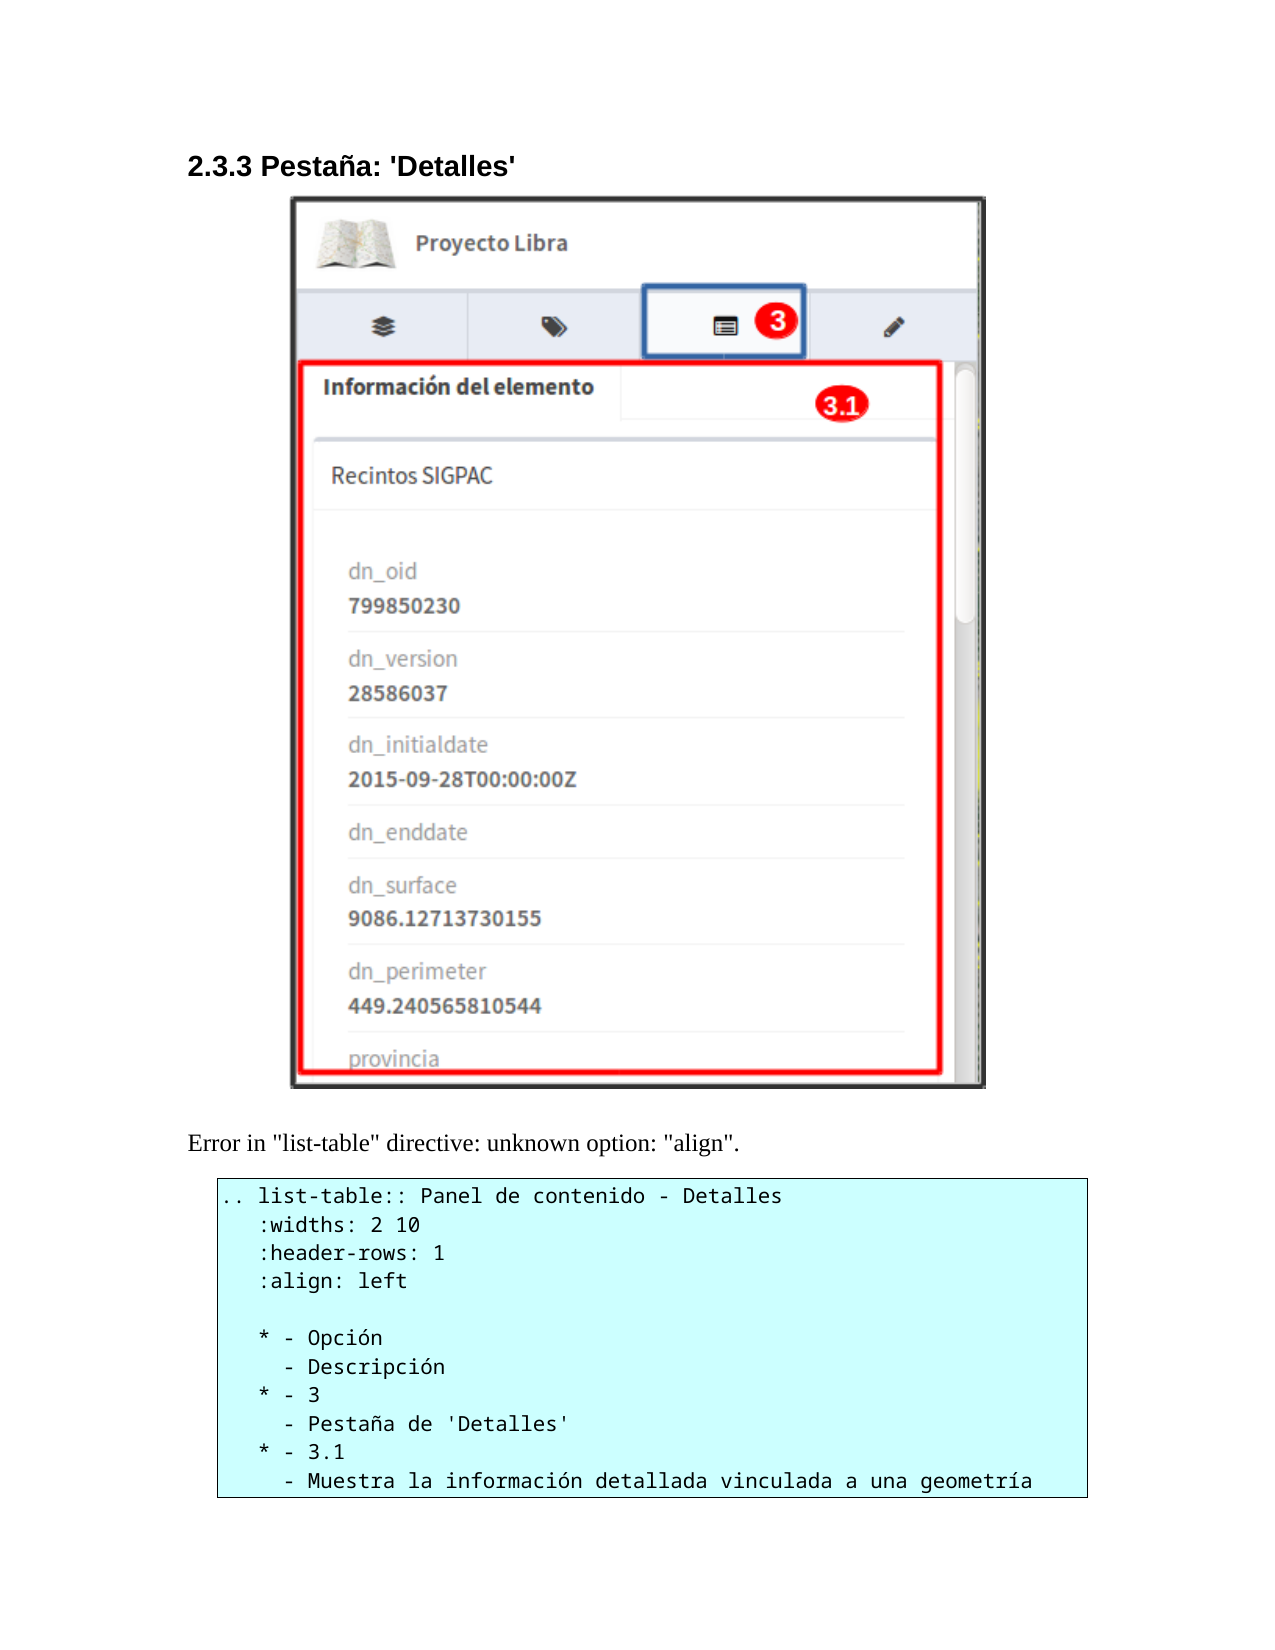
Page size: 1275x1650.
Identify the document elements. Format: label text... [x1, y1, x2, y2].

picture [289, 195, 986, 1089]
text Error in "list-table" directive: unknown option: "align". [187, 1129, 1087, 1157]
text .. list-table:: Panel de contenido - Detalles :widths: 2 10 :header-rows: 1 :align: left * - Opción - Descripción * - 3 - Pestaña de 'Detalles' * - 3.1 - Muestra la información detallada vinculada a una geometría [218, 1179, 1087, 1497]
subtitle 2.3.3 Pestaña: 'Detalles' [187, 150, 1087, 183]
